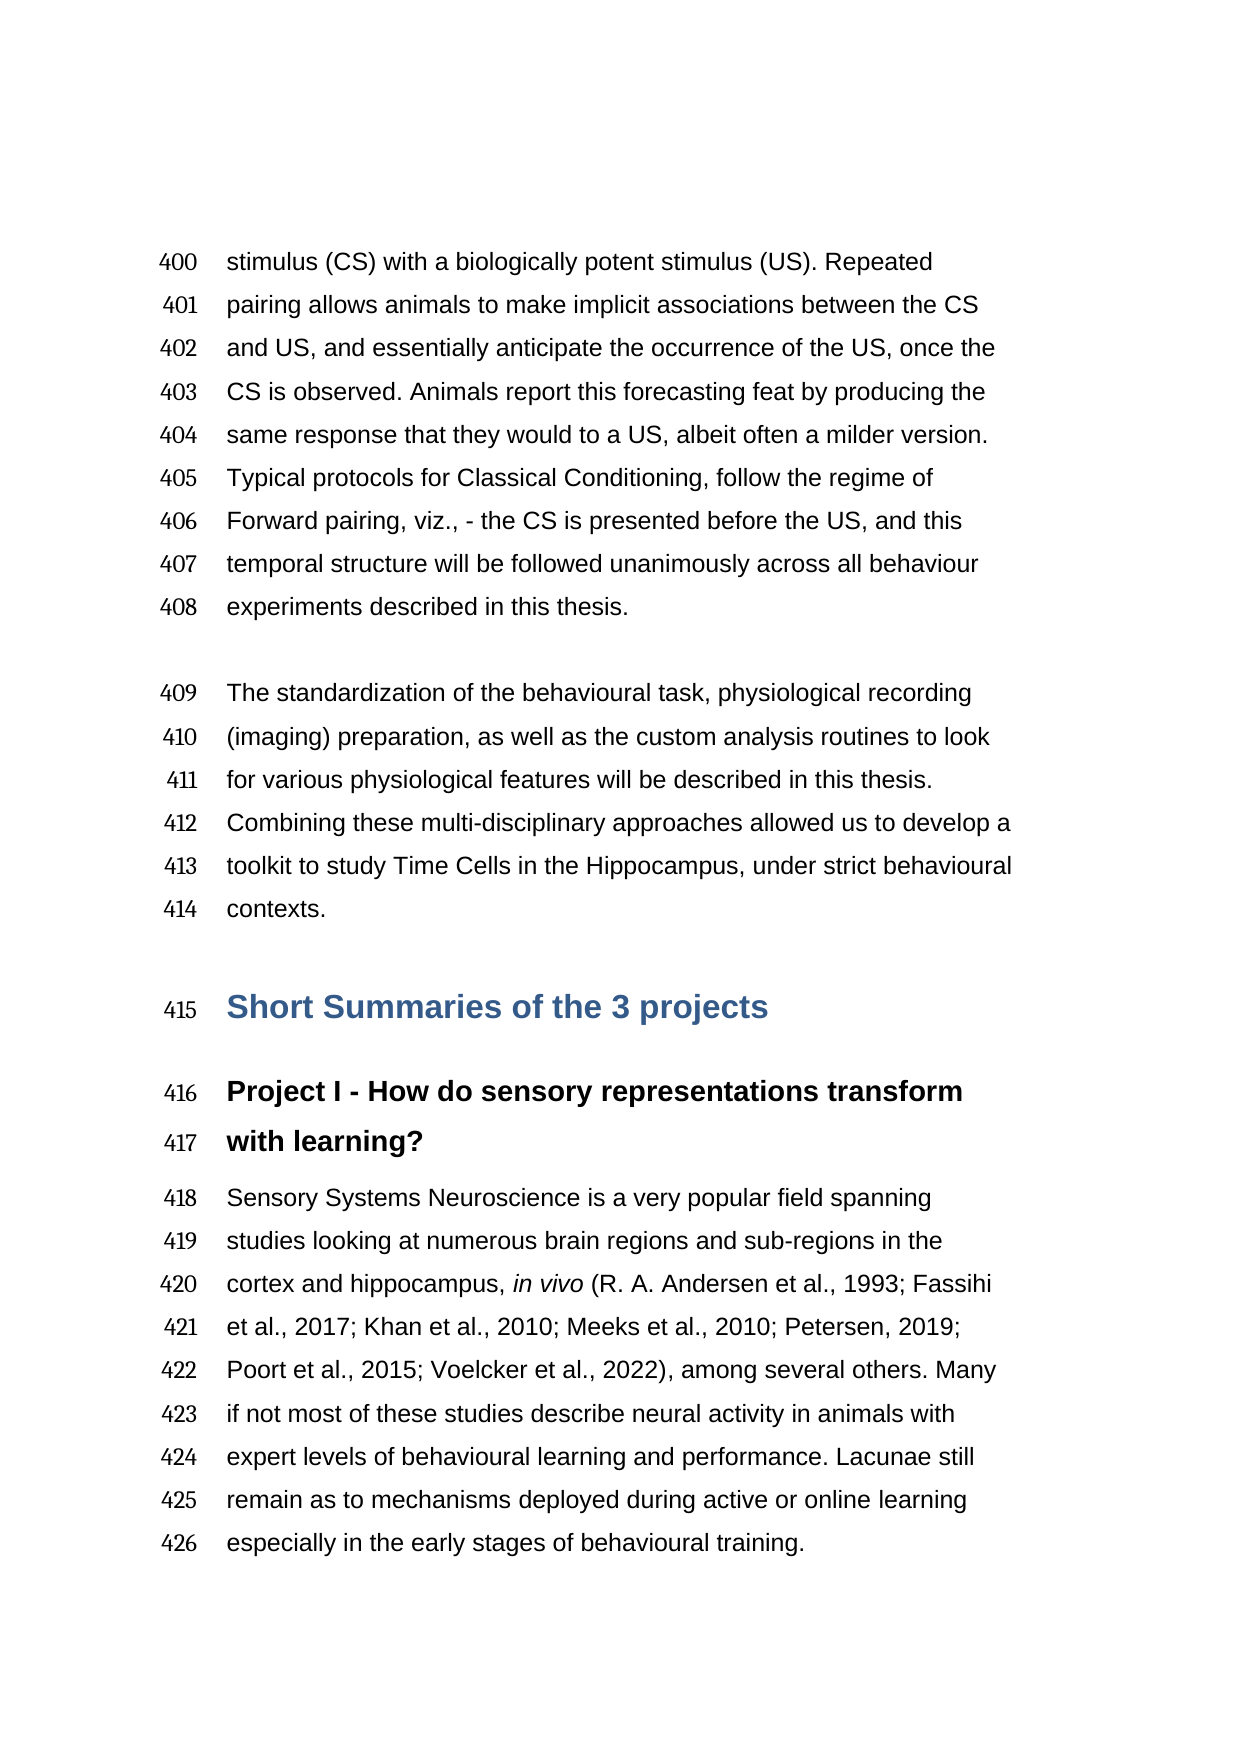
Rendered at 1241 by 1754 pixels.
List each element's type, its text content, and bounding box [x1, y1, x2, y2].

text Sensory Systems Neuroscience is a very popular field spanning studies looking at numerous brain regions and sub-regions in the cortex and hippocampus, in vivo (R. A. Andersen et al., 1993; Fassihi et al., 2017; Khan et al., 2010; Meeks et al., 2010; Petersen, 2019; Poort et al., 2015; Voelcker et al., 2022)⁠, among several others. Many if not most of these studies describe neural activity in animals with expert levels of behavioural learning and performance. Lacunae still remain as to mechanisms deployed during active or online learning especially in the early stages of behavioural training. [226, 1183, 1014, 1557]
subtitle Project I - How do sensory representations transform with learning? [226, 1074, 1014, 1158]
subtitle Short Summaries of the 3 projects [226, 987, 1014, 1026]
text stimulus (CS) with a biologically potent stimulus (US). Repeated pairing allows animals to make implicit associations between the CS and US, and essentially anticipate the occurrence of the US, once the CS is observed. Animals report this forecasting feat by producing the same response that they would to a US, albeit often a milder version. Typical protocols for Classical Conditioning, follow the regime of Forward pairing, viz., - the CS is presented before the US, and this temporal structure will be followed unanimously across all behaviour experiments described in this thesis. [226, 247, 1014, 621]
text The standardization of the behavioural task, physiological recording (imaging) preparation, as well as the custom analysis routines to look for various physiological features will be described in this thesis. Combining these multi-disciplinary approaches allowed us to develop a toolkit to study Time Cells in the Hippocampus, under strict behavioural contexts. [226, 678, 1014, 923]
